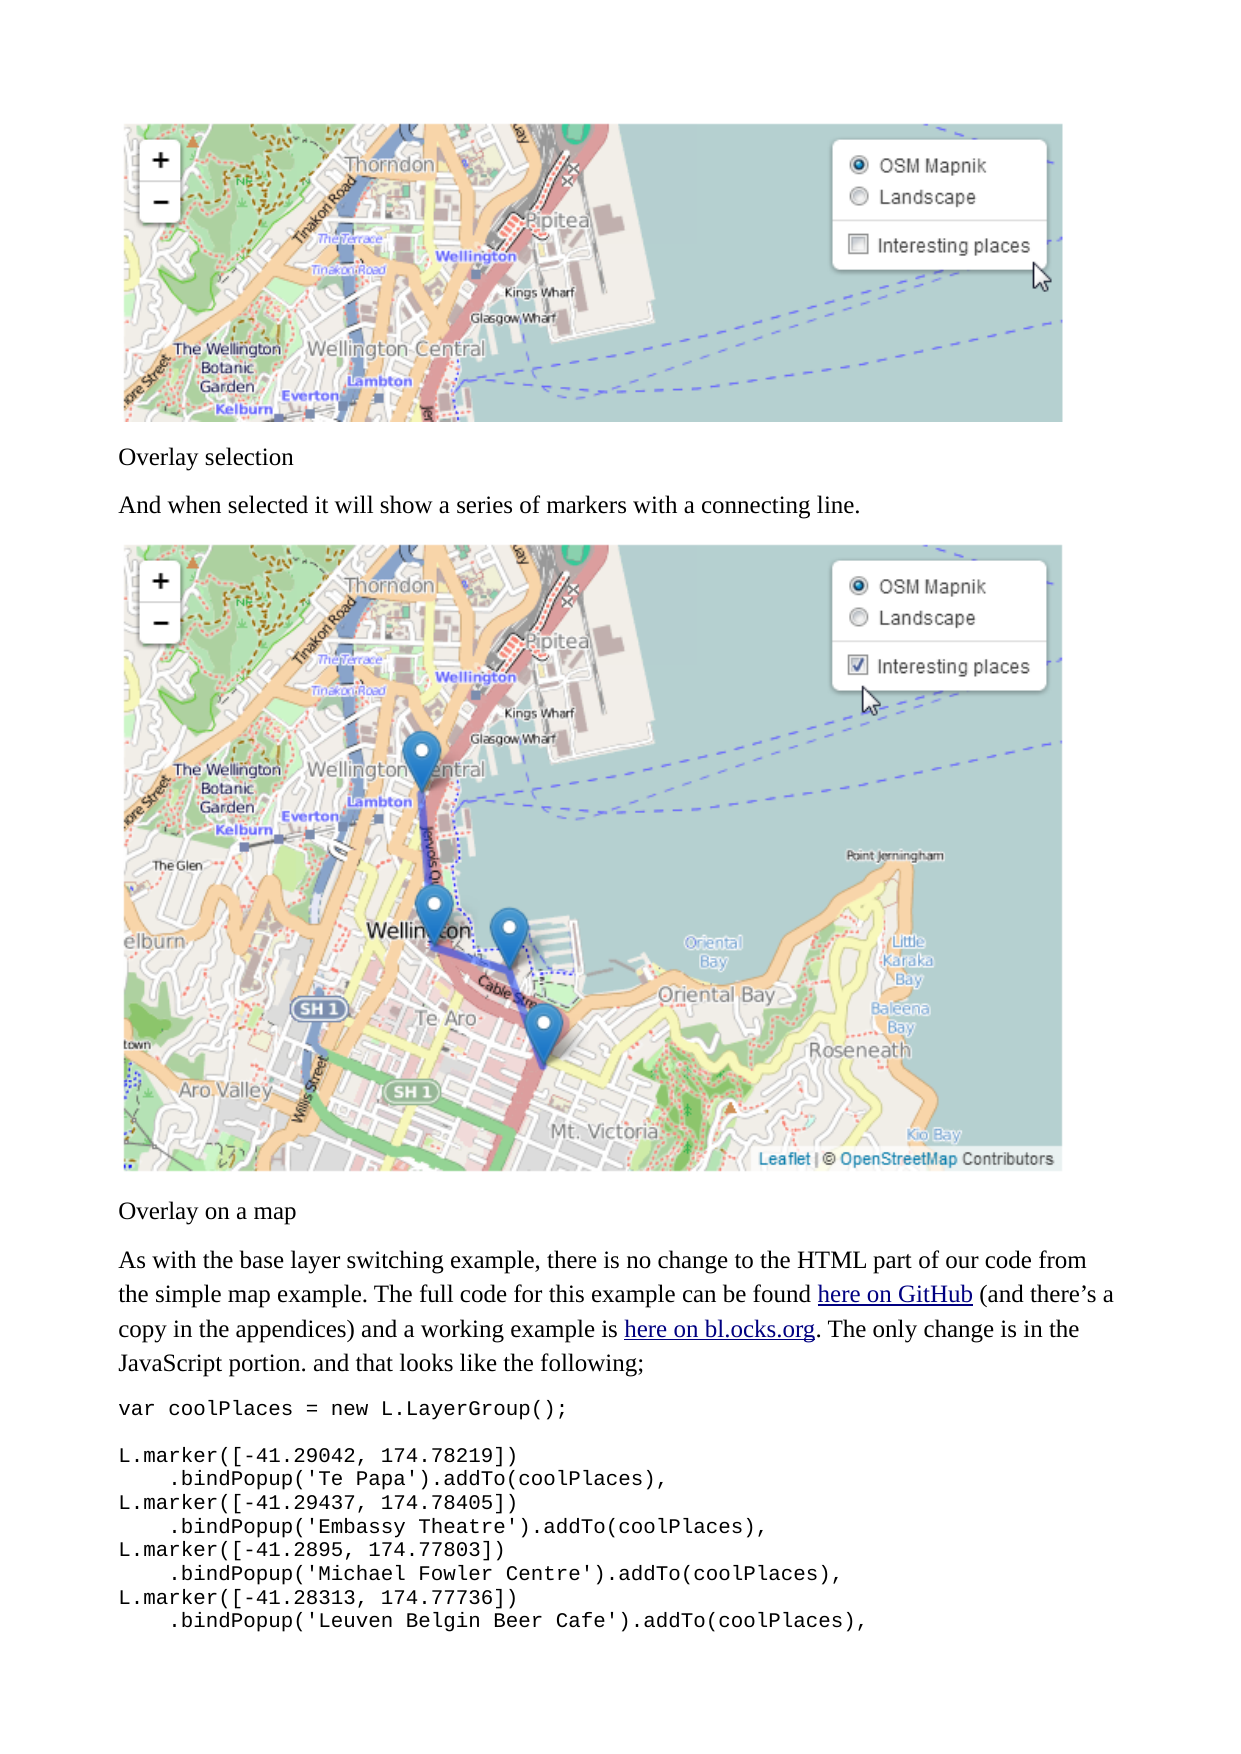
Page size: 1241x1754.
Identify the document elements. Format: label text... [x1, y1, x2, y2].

text Overlay selection [118, 442, 1122, 470]
text L.marker([-41.2895, 174.77803]) [118, 1539, 1122, 1563]
picture [118, 118, 1069, 422]
text .bindPopup('Te Papa').addTo(coolPlaces), [118, 1468, 1122, 1492]
text L.marker([-41.29042, 174.78219]) [118, 1445, 1122, 1468]
text L.marker([-41.28313, 174.77736]) [118, 1587, 1122, 1610]
text Overlay on a map [118, 1196, 1122, 1225]
text .bindPopup('Embassy Theatre').addTo(coolPlaces), [118, 1516, 1122, 1539]
text L.marker([-41.29437, 174.78405]) [118, 1492, 1122, 1516]
text As with the base layer switching example, there is no change to the HTML part of our code from the simple map example. The full code for this example can be found here on GitHub (and there’s a copy in the appendices) and a working example is here on bl.ocks.org. The only change is in the JavaScript portion. and that looks like the following; [118, 1245, 1122, 1377]
text .bindPopup('Leuven Belgin Beer Cafe').addTo(coolPlaces), [118, 1610, 1122, 1634]
picture [118, 539, 1067, 1176]
text var coolPlaces = new L.LayerGroup(); [118, 1397, 1122, 1421]
text And when selected it will show a series of markers with a connecting line. [118, 491, 1122, 519]
text .bindPopup('Michael Fowler Centre').addTo(coolPlaces), [118, 1563, 1122, 1587]
